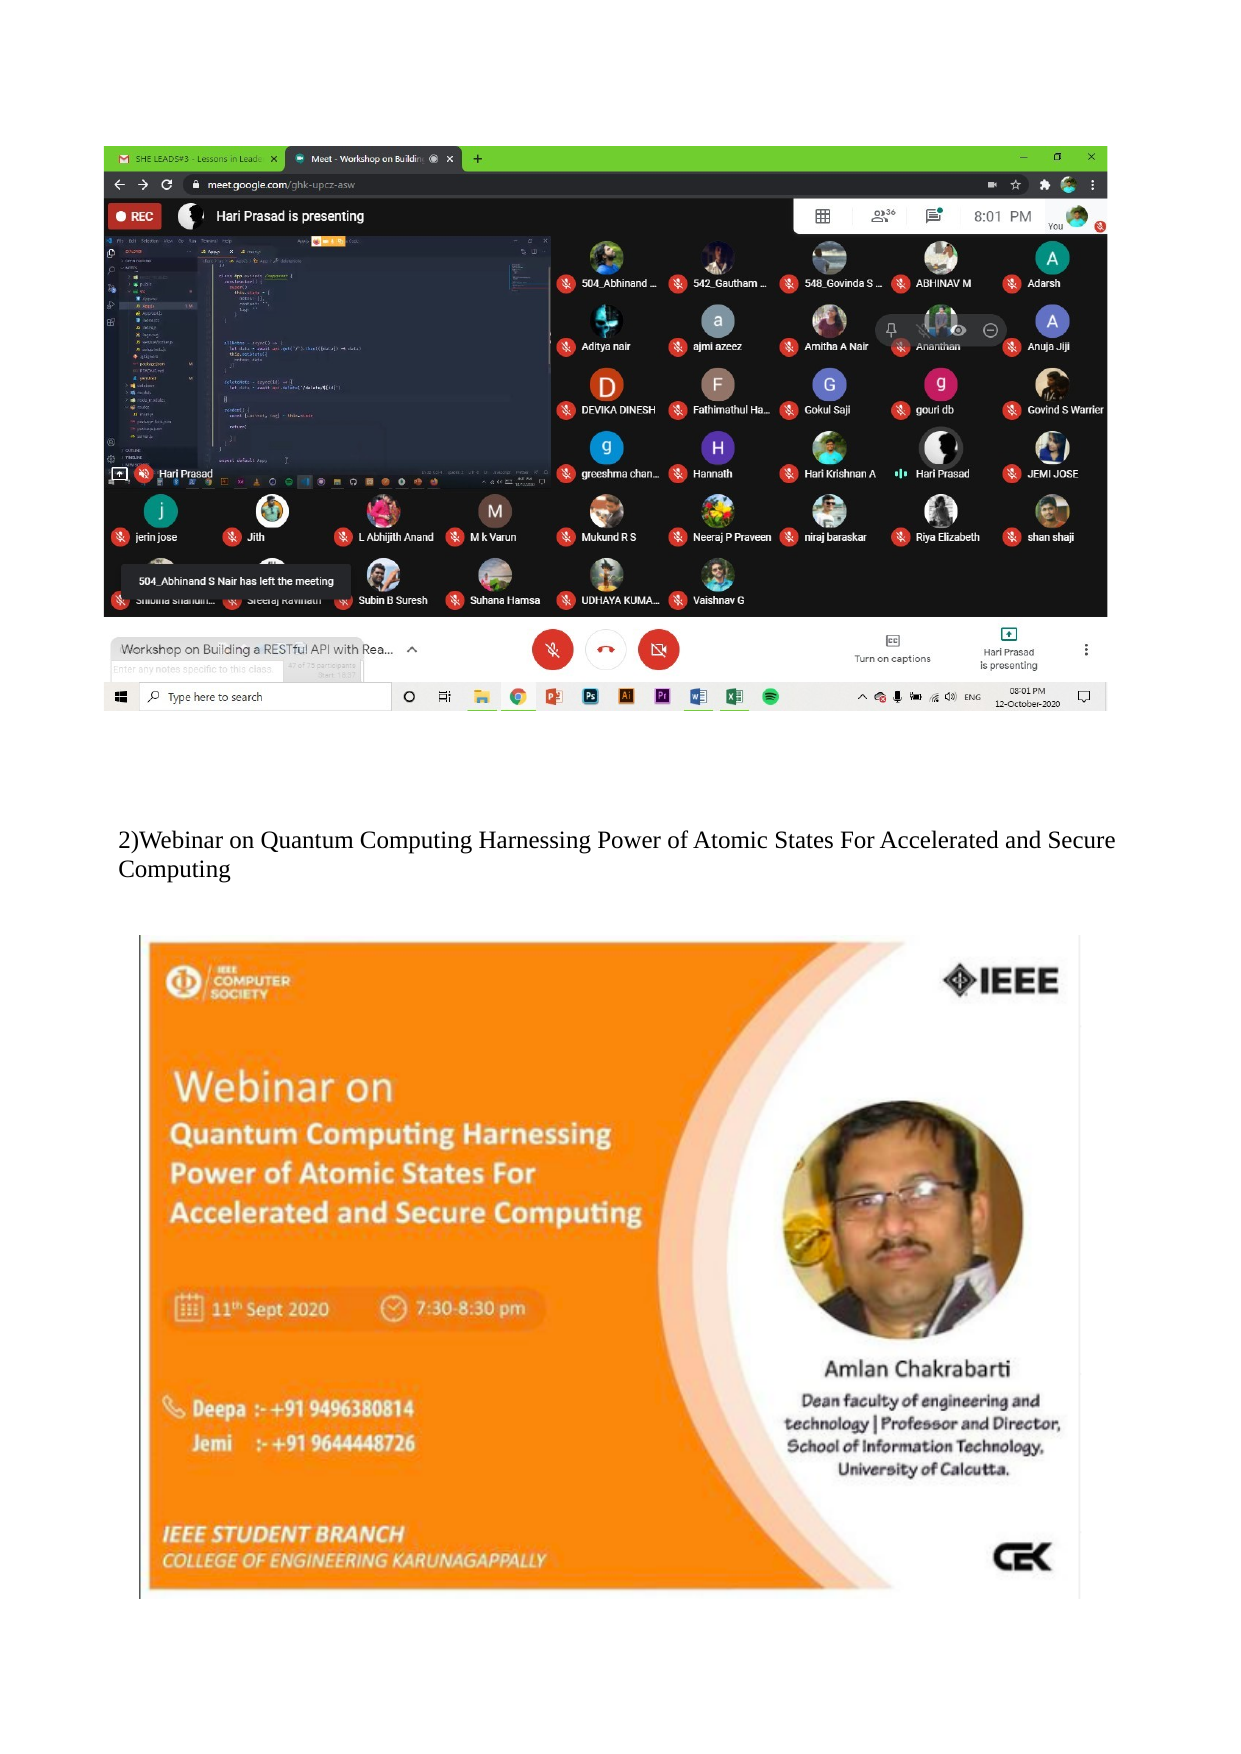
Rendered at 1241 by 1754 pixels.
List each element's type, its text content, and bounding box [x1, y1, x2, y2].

text 2)Webinar on Quantum Computing Harnessing Power of Atomic States For Accelerated and Secure Computing [118, 825, 1122, 883]
picture [139, 935, 1082, 1599]
picture [103, 146, 1108, 711]
